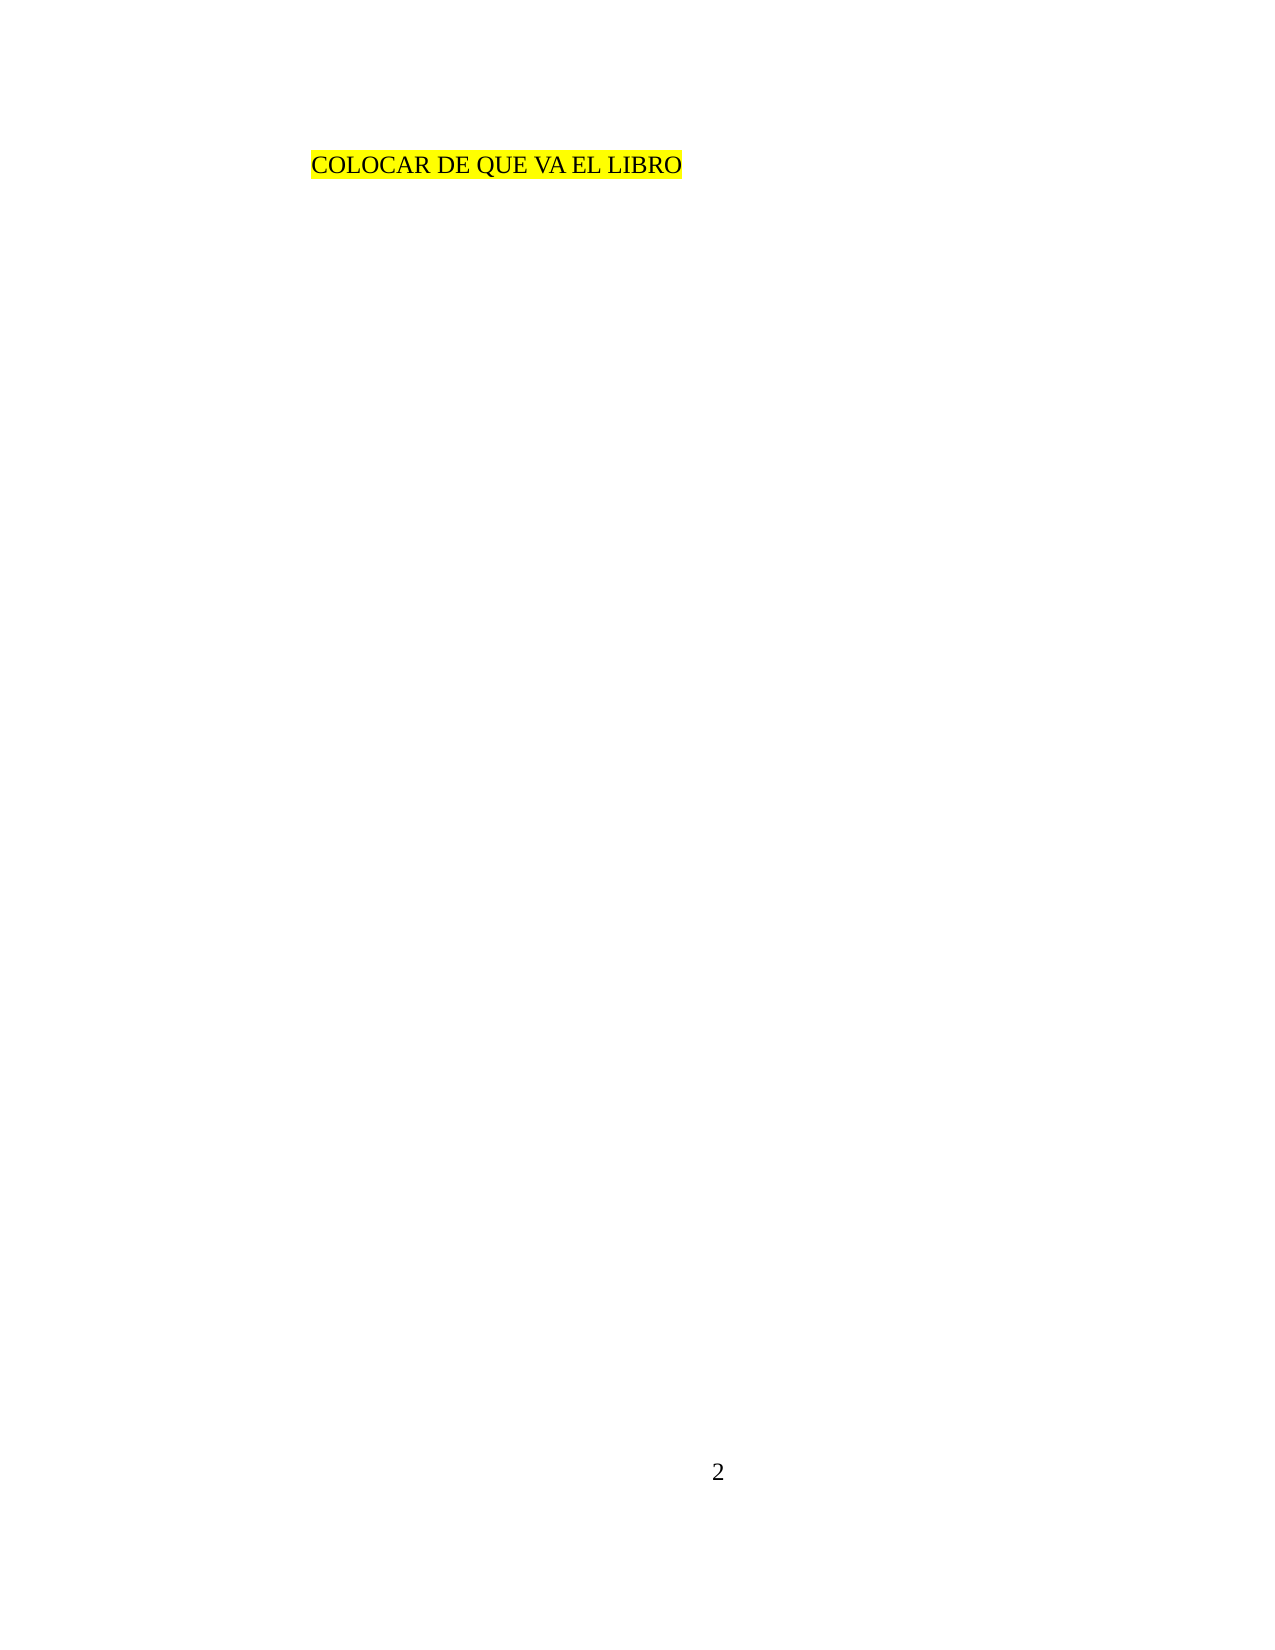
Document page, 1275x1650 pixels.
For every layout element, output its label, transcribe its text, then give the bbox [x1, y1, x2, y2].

text COLOCAR DE QUE VA EL LIBRO [236, 150, 1125, 179]
